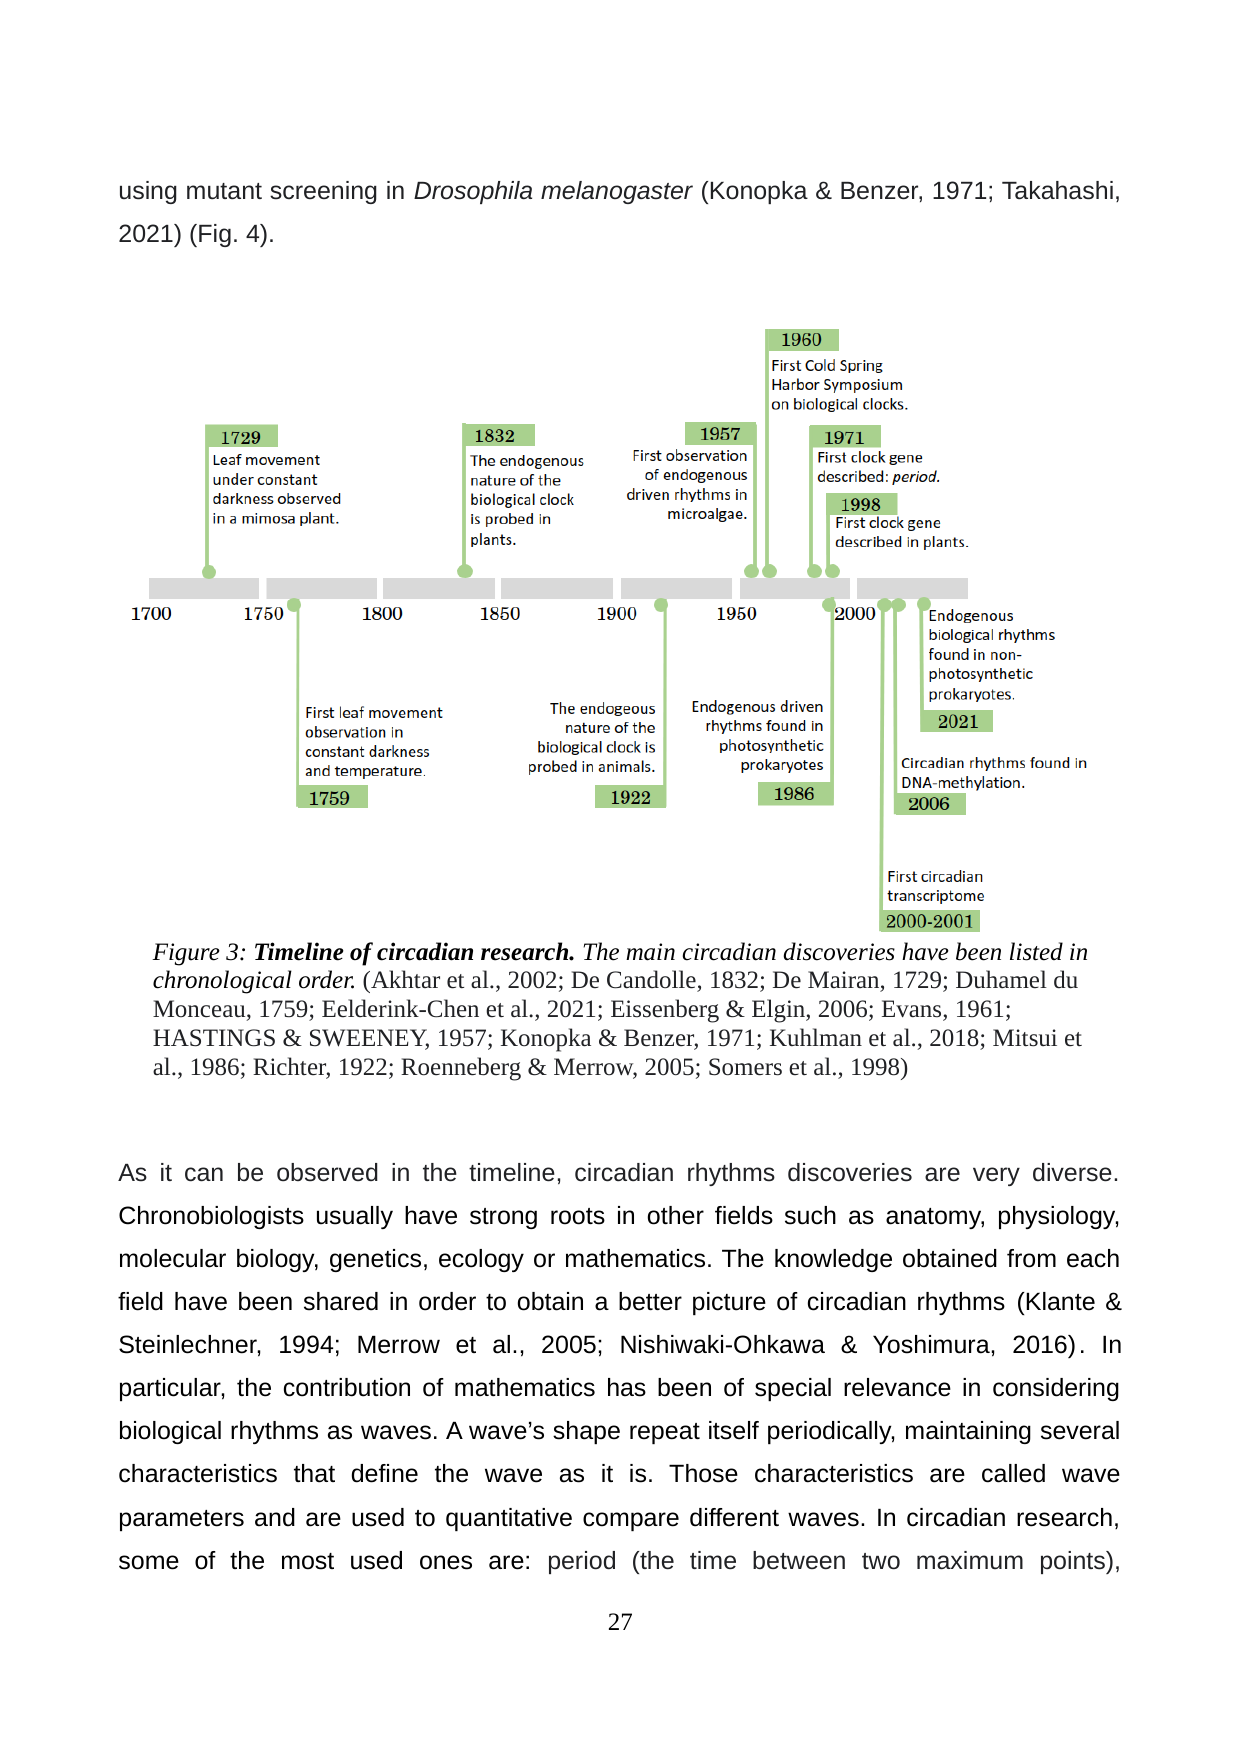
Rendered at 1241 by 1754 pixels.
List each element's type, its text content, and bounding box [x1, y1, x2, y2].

text Figure 3: Timeline of circadian research. The main circadian discoveries have been listed in chronological order. (Akhtar et al., 2002; De Candolle, 1832; De Mairan, 1729; Duhamel du Monceau, 1759; Eelderink-Chen et al., 2021; Eissenberg & Elgin, 2006; Evans, 1961; HASTINGS & SWEENEY, 1957; Konopka & Benzer, 1971; Kuhlman et al., 2018; Mitsui et al., 1986; Richter, 1922; Roenneberg & Merrow, 2005; Somers et al., 1998) [153, 937, 1095, 1109]
text ⁠ [1096, 368, 1122, 396]
text As it can be observed in the timeline, circadian rhythms discoveries are very diverse. Chronobiologists usually have strong roots in other fields such as anatomy, physiology, molecular biology, genetics, ecology or mathematics. The knowledge obtained from each field have been shared in order to obtain a better picture of circadian rhythms (Klante & Steinlechner, 1994; Merrow et al., 2005; Nishiwaki-Ohkawa & Yoshimura, 2016)⁠. In particular, the contribution of mathematics has been of special relevance in considering biological rhythms as waves. A wave’s shape repeat itself periodically, maintaining several characteristics that define the wave as it is. Those characteristics are called wave parameters and are used to quantitative compare different waves. In circadian research, some of the most used ones are: period (the time between two maximum points), [118, 1158, 1122, 1574]
text ⁠ [1096, 466, 1122, 495]
picture [115, 318, 1096, 937]
text using mutant screening in Drosophila melanogaster (Konopka & Benzer, 1971; Takahashi, 2021)⁠ (Fig. 4). [118, 176, 1122, 248]
